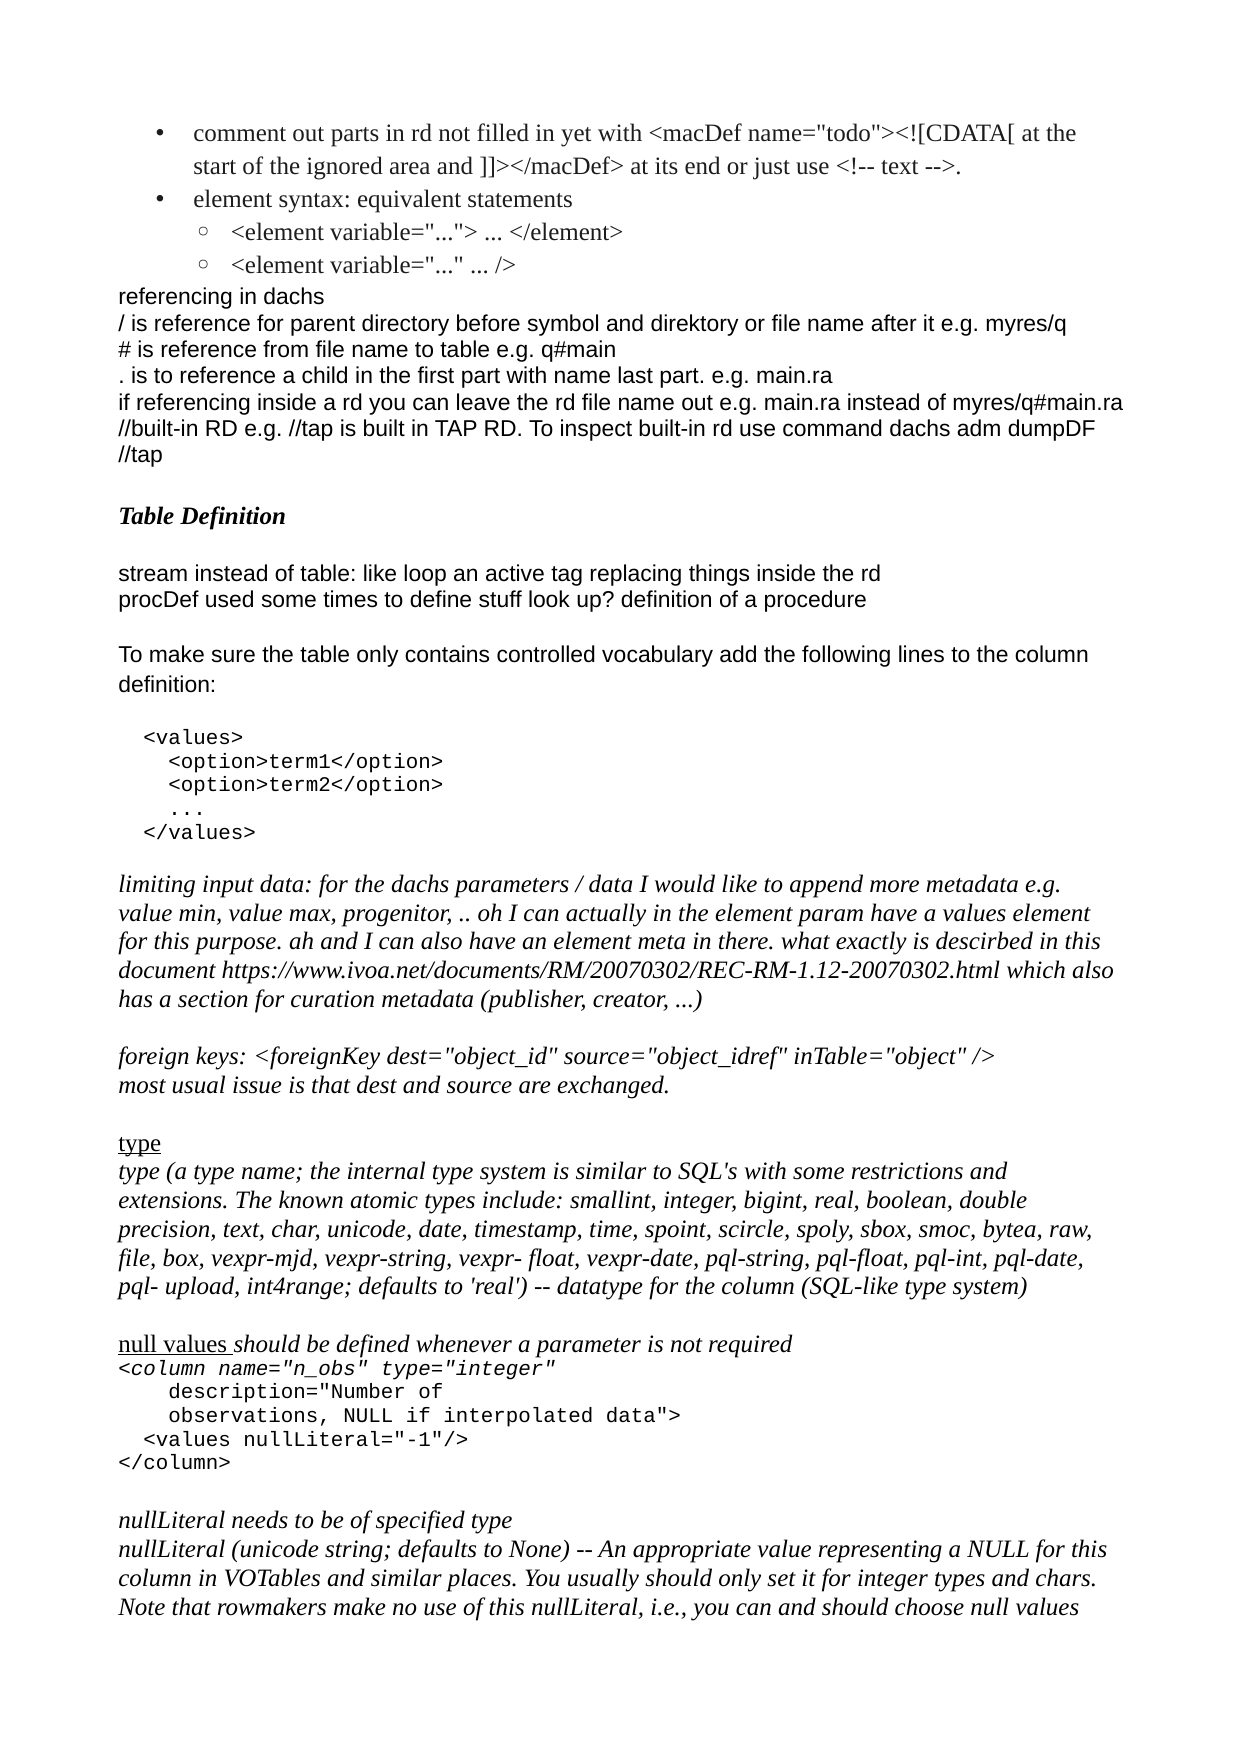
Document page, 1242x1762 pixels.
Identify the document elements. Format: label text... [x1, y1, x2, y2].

text //built-in RD e.g. //tap is built in TAP RD. To inspect built-in rd use command dachs adm dumpDF //tap [118, 415, 1124, 468]
list element syntax: equivalent statements [156, 184, 1124, 213]
text <option>term1</option> [118, 751, 1124, 774]
text </values> [118, 822, 1124, 845]
text type (a type name; the internal type system is similar to SQL's with some restrictions and extensions. The known atomic types include: smallint, integer, bigint, real, boolean, double precision, text, char, unicode, date, timestamp, time, spoint, scircle, spoly, sbox, smoc, bytea, raw, file, box, vexpr-mjd, vexpr-string, vexpr- float, vexpr-date, pql-string, pql-float, pql-int, pql-date, pql- upload, int4range; defaults to 'real') -- datatype for the column (SQL-like type system) [118, 1156, 1124, 1300]
text # is reference from file name to table e.g. q#main [118, 336, 1124, 362]
text <column name="n_obs" type="integer" [118, 1358, 1124, 1381]
list <element variable="..."> ... </element> [193, 217, 1124, 246]
text null values should be defined whenever a parameter is not required [118, 1329, 1124, 1358]
text <values> [118, 727, 1124, 751]
text </column> [118, 1452, 1124, 1476]
text ... [118, 798, 1124, 822]
text referencing in dachs [118, 283, 1124, 309]
list comment out parts in rd not filled in yet with <macDef name="todo"><![CDATA[ at the start of the ignored area and ]]></macDef> at its end or just use <!-- text -->. [156, 118, 1124, 180]
text description="Number of [118, 1381, 1124, 1405]
list <element variable="..." ... /> [193, 250, 1124, 279]
text observations, NULL if interpolated data"> [118, 1405, 1124, 1429]
text limiting input data: for the dachs parameters / data I would like to append more metadata e.g. value min, value max, progenitor, .. oh I can actually in the element param have a values element for this purpose. ah and I can also have an element meta in there. what exactly is descirbed in this document https://www.ivoa.net/documents/RM/20070302/REC-RM-1.12-20070302.html which also has a section for curation metadata (publisher, creator, ...) [118, 869, 1124, 1013]
text type [118, 1128, 1124, 1156]
text <values nullLiteral="-1"/> [118, 1429, 1124, 1452]
text <option>term2</option> [118, 774, 1124, 798]
text / is reference for parent directory before symbol and direktory or file name after it e.g. myres/q [118, 309, 1124, 336]
text To make sure the table only contains controlled vocabulary add the following lines to the column definition: [118, 641, 1124, 697]
text . is to reference a child in the first part with name last part. e.g. main.ra [118, 362, 1124, 389]
text nullLiteral (unicode string; defaults to None) -- An appropriate value representing a NULL for this column in VOTables and similar places. You usually should only set it for integer types and chars. Note that rowmakers make no use of this nullLiteral, i.e., you can and should choose null values [118, 1534, 1124, 1620]
text most usual issue is that dest and source are exchanged. [118, 1070, 1124, 1099]
text stream instead of table: like loop an active tag replacing things inside the rd [118, 559, 1124, 586]
text procDef used some times to define stuff look up? definition of a procedure [118, 586, 1124, 612]
text foreign keys: <foreignKey dest="object_id" source="object_idref" inTable="object" /> [118, 1041, 1124, 1070]
text nullLiteral needs to be of specified type [118, 1505, 1124, 1534]
text if referencing inside a rd you can leave the rd file name out e.g. main.ra instead of myres/q#main.ra [118, 389, 1124, 415]
text Table Definition [118, 501, 1124, 529]
